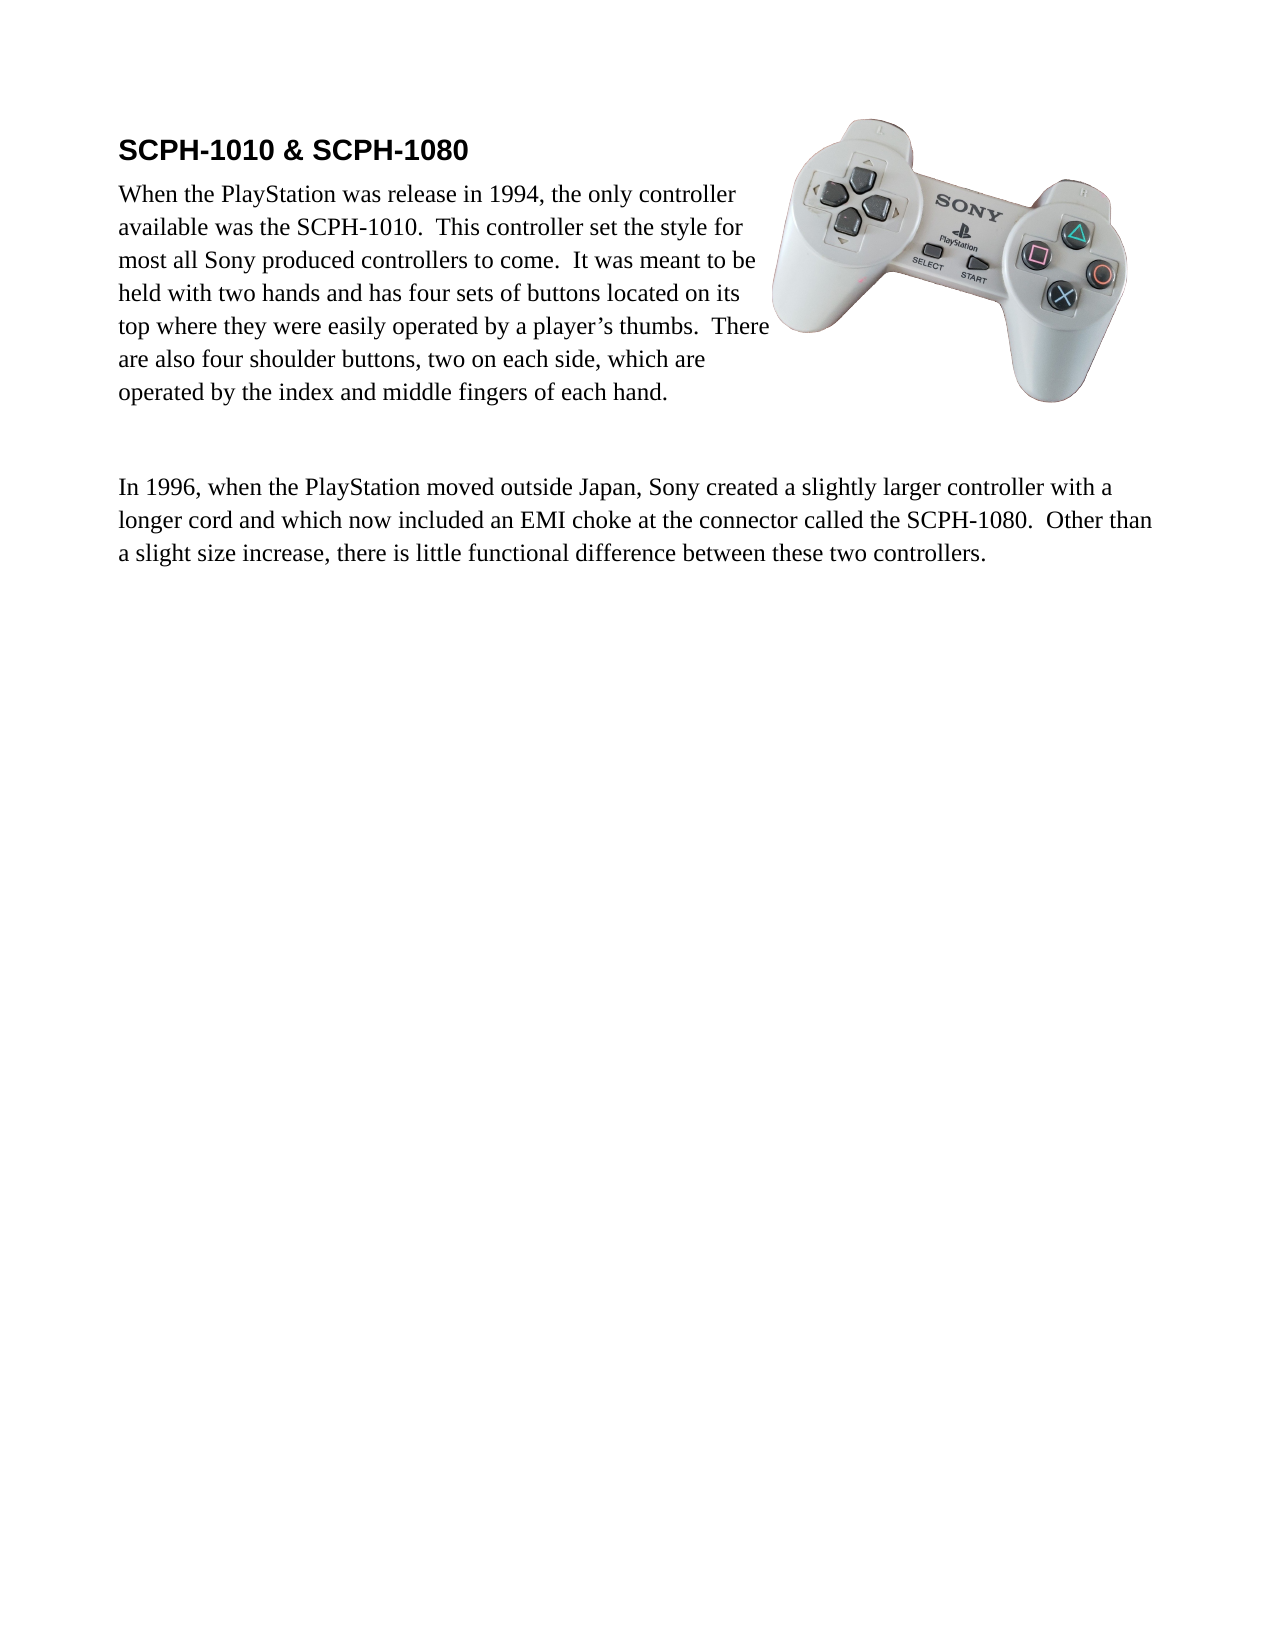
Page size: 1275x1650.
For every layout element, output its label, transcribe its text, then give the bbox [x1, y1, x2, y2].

picture [772, 118, 1128, 403]
subtitle SCPH-1010 & SCPH-1080 [118, 133, 772, 166]
subtitle [1128, 133, 1157, 166]
text When the PlayStation was release in 1994, the only controller available was the SCPH-1010. This controller set the style for most all Sony produced controllers to come. It was meant to be held with two hands and has four sets of buttons located on its top where they were easily operated by a player’s thumbs. There are also four shoulder buttons, two on each side, which are operated by the index and middle fingers of each hand. [118, 179, 1157, 406]
text In 1996, when the PlayStation moved outside Japan, Sony created a slightly larger controller with a longer cord and which now included an EMI choke at the connector called the SCPH-1080. Other than a slight size increase, there is little functional difference between these two controllers. [118, 472, 1157, 567]
